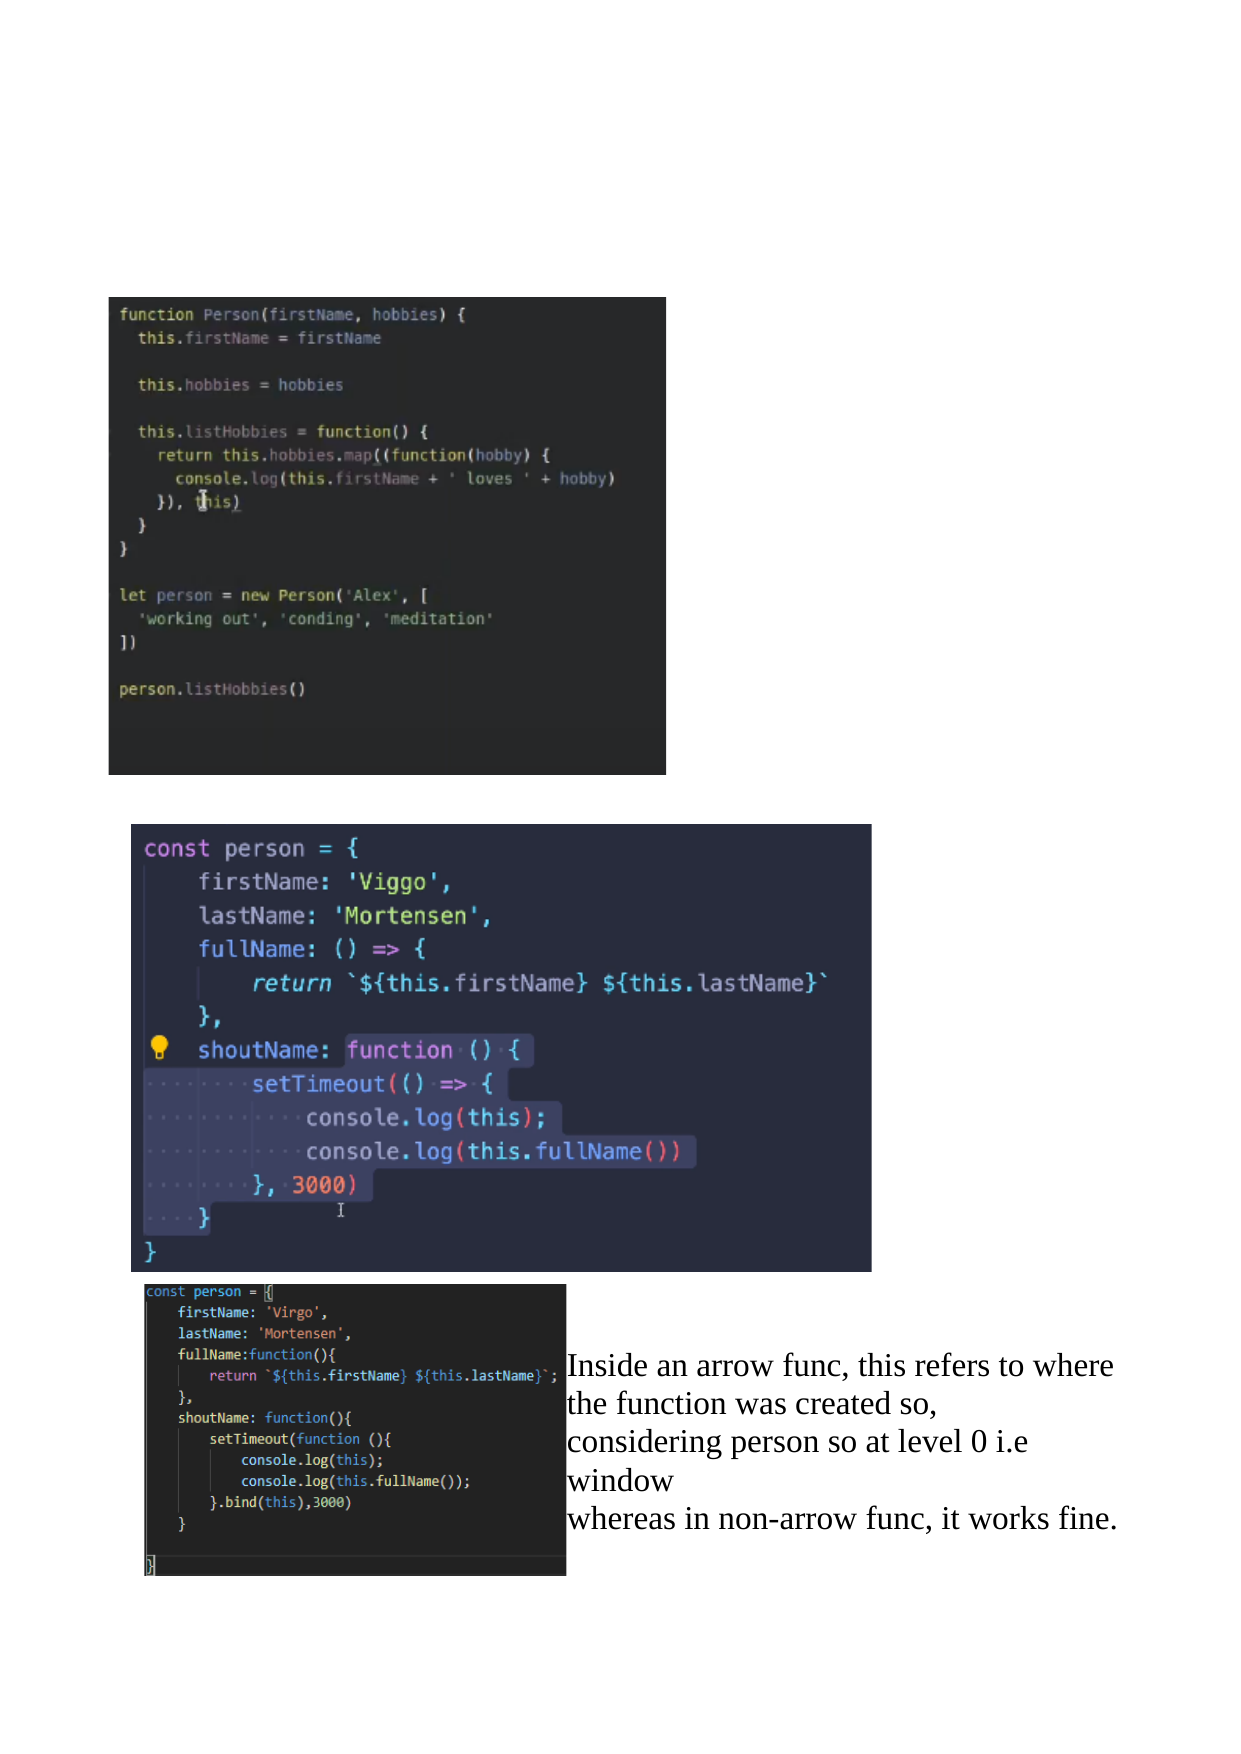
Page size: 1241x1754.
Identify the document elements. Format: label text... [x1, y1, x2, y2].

text [118, 1345, 144, 1421]
text whereas in non-arrow func, it works fine. [567, 1498, 1122, 1536]
text Inside an arrow func, this refers to where the function was created so, [567, 1345, 1122, 1421]
picture [144, 1284, 567, 1576]
text considering person so at level 0 i.e window [567, 1421, 1122, 1498]
picture [131, 824, 872, 1272]
picture [108, 297, 667, 775]
text [118, 1421, 144, 1498]
text [118, 1498, 144, 1536]
